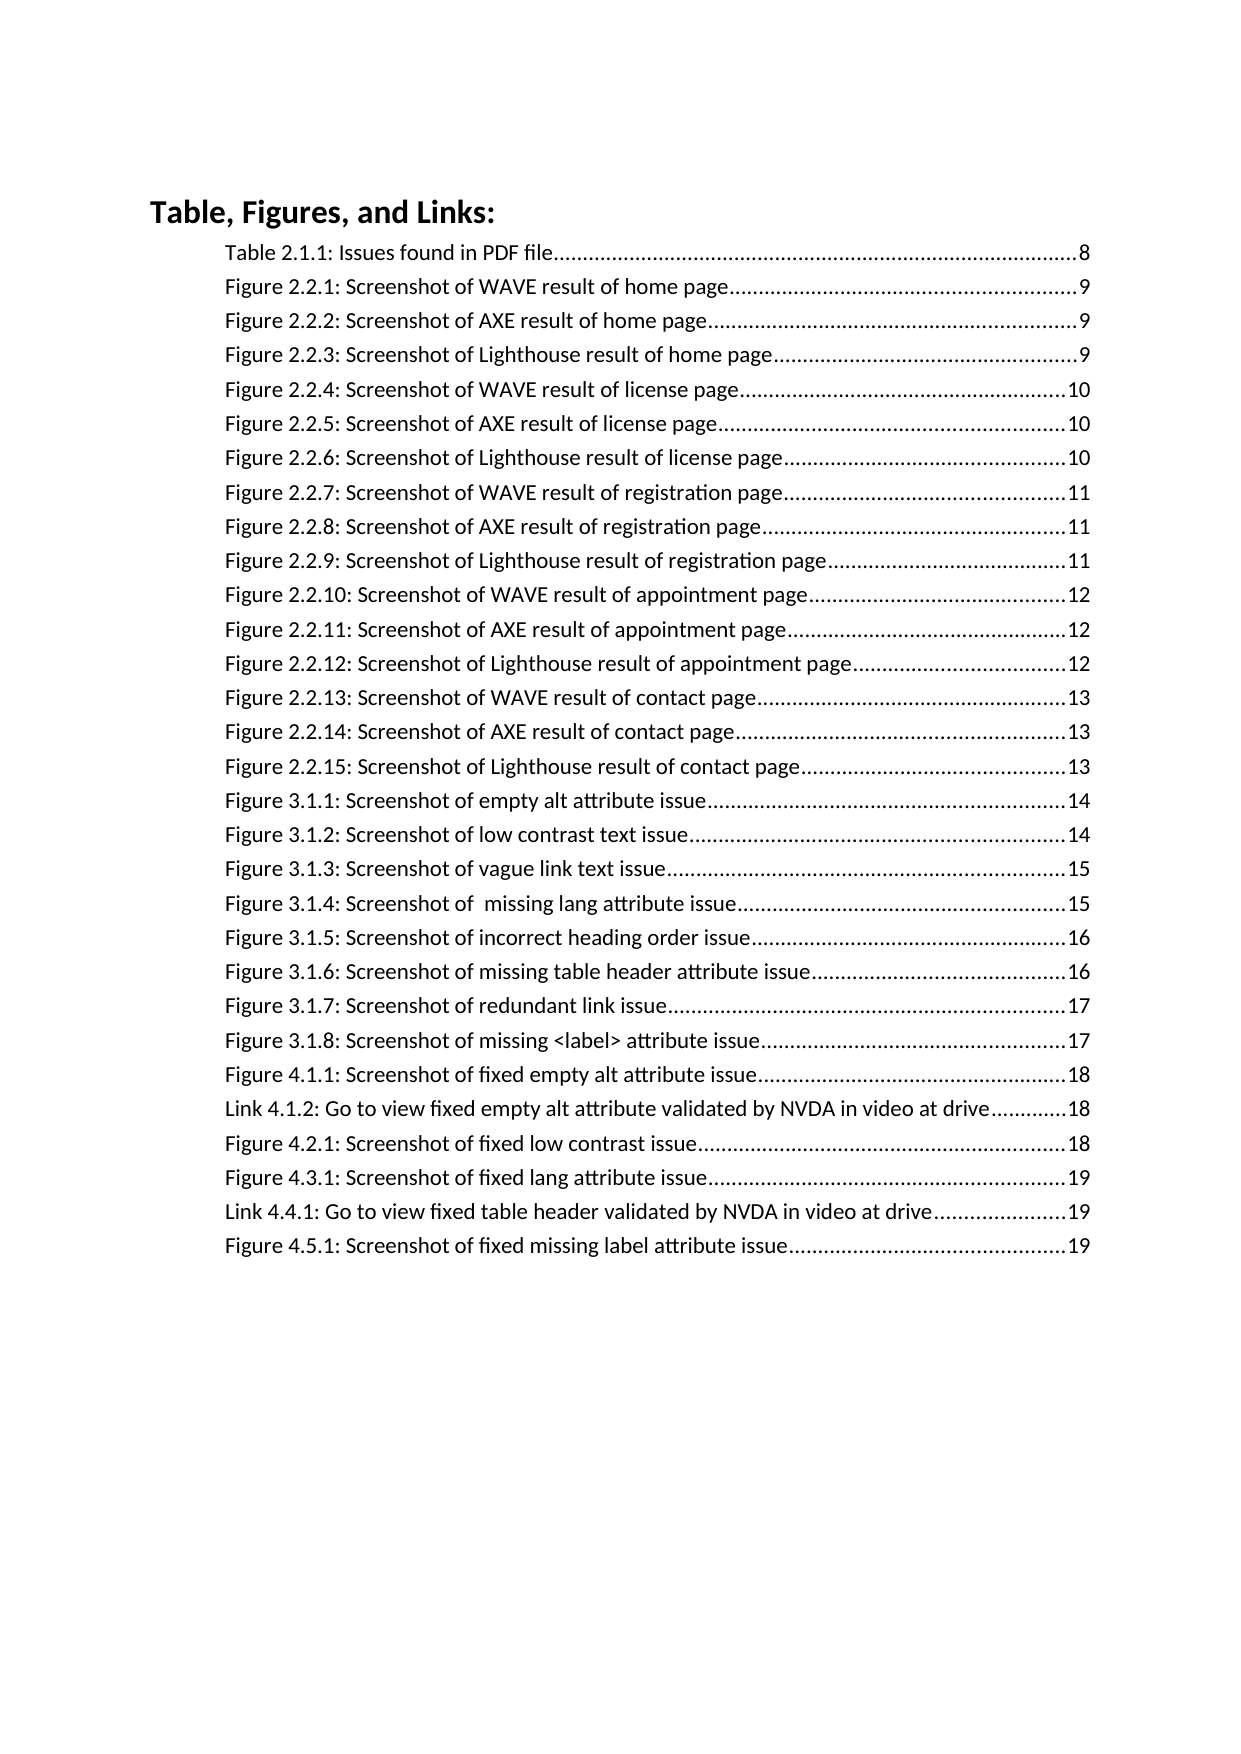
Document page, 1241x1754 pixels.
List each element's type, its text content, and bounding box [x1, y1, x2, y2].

text Figure 4.5.1: Screenshot of fixed missing label attribute issue 19 [225, 1232, 1090, 1259]
text Figure 2.2.4: Screenshot of WAVE result of license page 10 [225, 375, 1090, 403]
text Figure 2.2.15: Screenshot of Lighthouse result of contact page 13 [225, 752, 1090, 780]
text Figure 2.2.9: Screenshot of Lighthouse result of registration page 11 [225, 546, 1090, 574]
text Figure 2.2.1: Screenshot of WAVE result of home page 9 [225, 272, 1090, 300]
text Figure 2.2.14: Screenshot of AXE result of contact page 13 [225, 717, 1090, 746]
text Figure 2.2.3: Screenshot of Lighthouse result of home page 9 [225, 341, 1090, 368]
text Figure 3.1.3: Screenshot of vague link text issue 15 [225, 854, 1090, 883]
text Link 4.1.2: Go to view fixed empty alt attribute validated by NVDA in video at drive 18 [225, 1094, 1090, 1122]
text Figure 4.3.1: Screenshot of fixed lang attribute issue 19 [225, 1163, 1090, 1191]
text Figure 2.2.8: Screenshot of AXE result of registration page 11 [225, 512, 1090, 540]
text Figure 3.1.4: Screenshot of missing lang attribute issue 15 [225, 889, 1090, 917]
text Figure 3.1.7: Screenshot of redundant link issue 17 [225, 992, 1090, 1020]
text Figure 4.1.1: Screenshot of fixed empty alt attribute issue 18 [225, 1060, 1090, 1088]
text Figure 2.2.11: Screenshot of AXE result of appointment page 12 [225, 615, 1090, 643]
text Figure 2.2.12: Screenshot of Lighthouse result of appointment page 12 [225, 649, 1090, 677]
text Figure 3.1.8: Screenshot of missing <label> attribute issue 17 [225, 1026, 1090, 1054]
text Figure 2.2.5: Screenshot of AXE result of license page 10 [225, 409, 1090, 437]
text Figure 3.1.2: Screenshot of low contrast text issue 14 [225, 820, 1090, 848]
text Figure 3.1.1: Screenshot of empty alt attribute issue 14 [225, 786, 1090, 814]
text Figure 3.1.6: Screenshot of missing table header attribute issue 16 [225, 957, 1090, 985]
text Figure 2.2.10: Screenshot of WAVE result of appointment page 12 [225, 580, 1090, 608]
text Figure 3.1.5: Screenshot of incorrect heading order issue 16 [225, 923, 1090, 951]
text Figure 2.2.2: Screenshot of AXE result of home page 9 [225, 306, 1090, 334]
text Link 4.4.1: Go to view fixed table header validated by NVDA in video at drive 19 [225, 1197, 1090, 1225]
text Table 2.1.1: Issues found in PDF file 8 [225, 238, 1090, 266]
subtitle Table, Figures, and Links: [150, 191, 1090, 231]
text Figure 2.2.7: Screenshot of WAVE result of registration page 11 [225, 478, 1090, 506]
text Figure 4.2.1: Screenshot of fixed low contrast issue 18 [225, 1129, 1090, 1157]
text Figure 2.2.6: Screenshot of Lighthouse result of license page 10 [225, 443, 1090, 471]
text Figure 2.2.13: Screenshot of WAVE result of contact page 13 [225, 683, 1090, 711]
